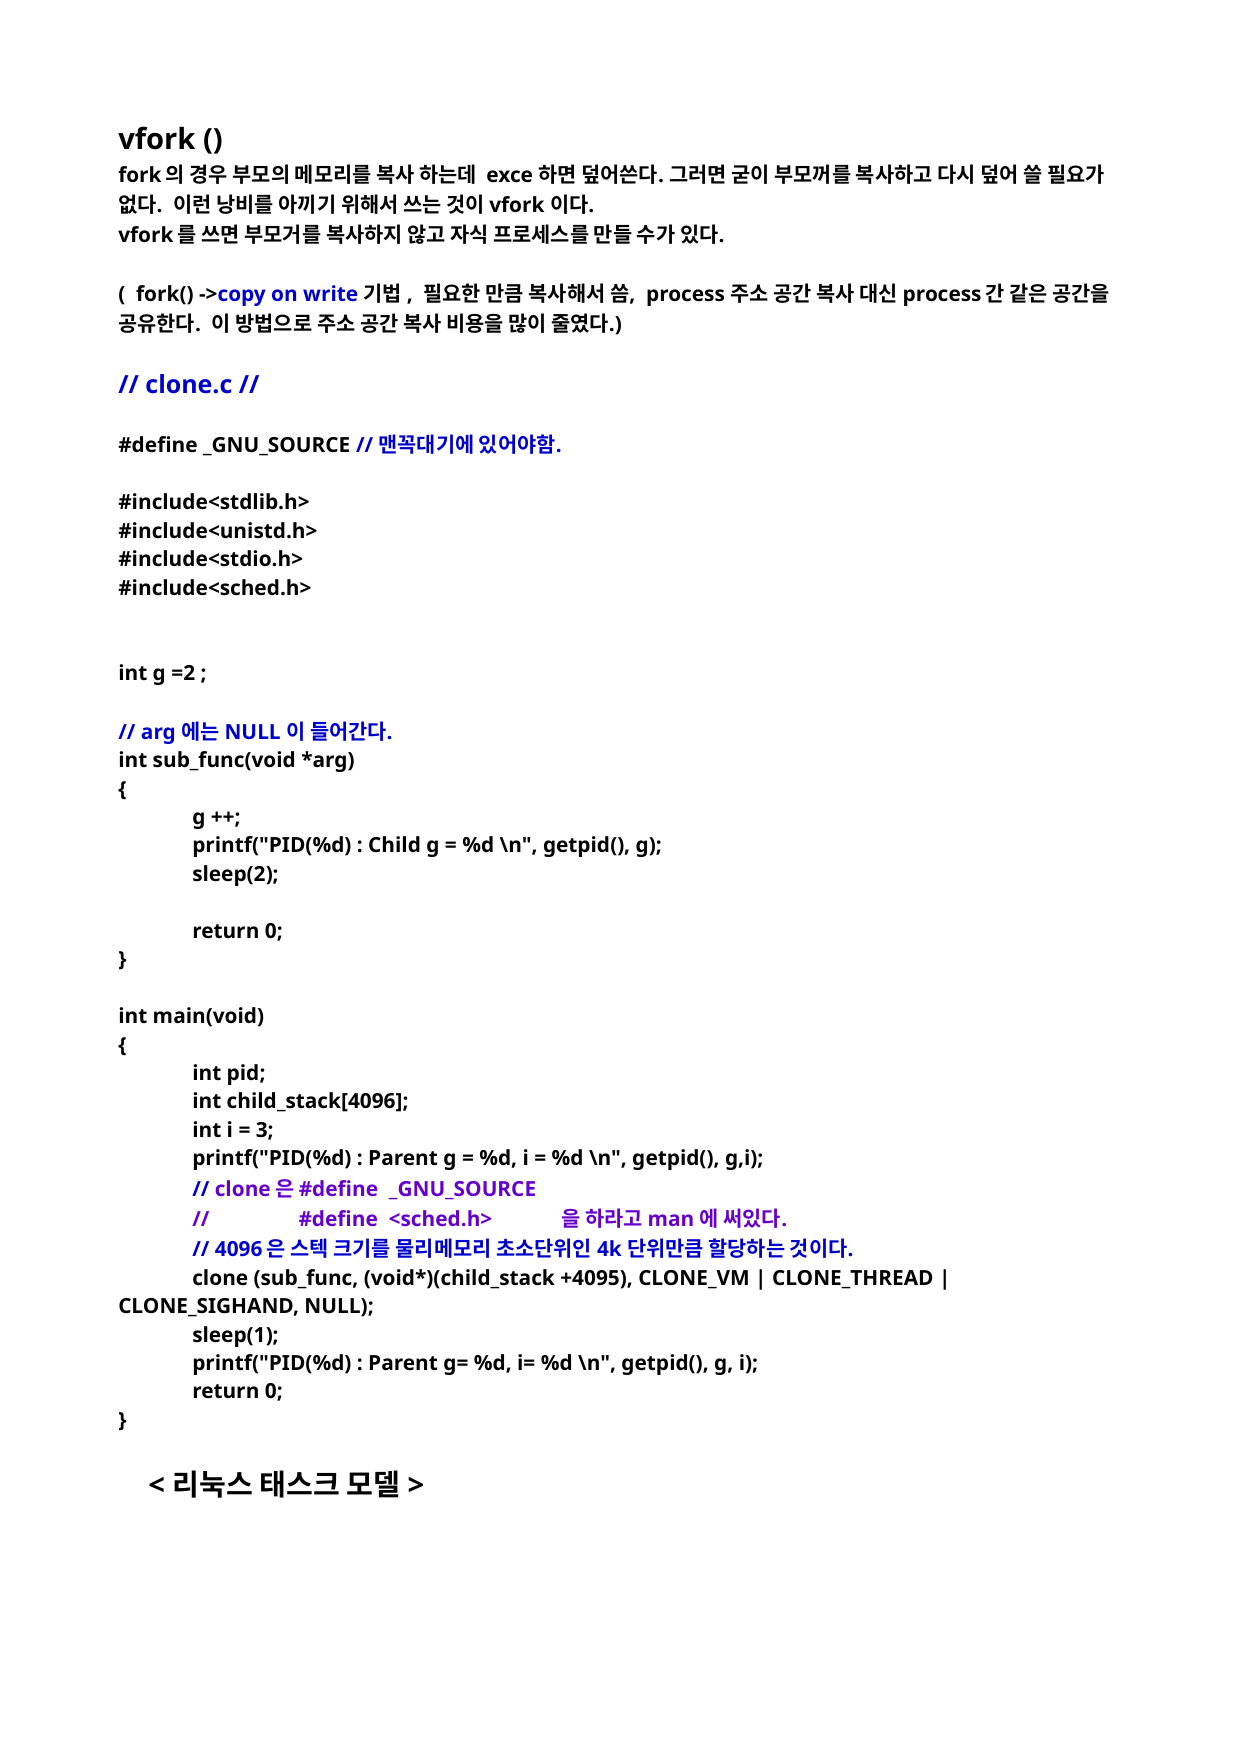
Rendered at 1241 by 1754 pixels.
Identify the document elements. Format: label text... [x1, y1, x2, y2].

text int i = 3; [118, 1115, 1122, 1143]
text int main(void) [118, 1001, 1122, 1030]
text // clone.c // [118, 366, 1122, 400]
text clone (sub_func, (void*)(child_stack +4095), CLONE_VM | CLONE_THREAD |CLONE_SIGHAND, NULL); [118, 1263, 1122, 1320]
text #include<unistd.h> [118, 516, 1122, 544]
text int g =2 ; [118, 658, 1122, 687]
text vfork () [118, 118, 1122, 158]
text int child_stack[4096]; [118, 1087, 1122, 1115]
text #define _GNU_SOURCE // 맨꼭대기에 있어야함. [118, 429, 1122, 459]
text int pid; [118, 1058, 1122, 1087]
text g ++; [118, 802, 1122, 831]
text int sub_func(void *arg) [118, 745, 1122, 774]
text #include<stdlib.h> [118, 487, 1122, 516]
text printf("PID(%d) : Child g = %d \n", getpid(), g); [118, 831, 1122, 859]
text fork의 경우 부모의 메모리를 복사 하는데 exce 하면 덮어쓴다. 그러면 굳이 부모꺼를 복사하고 다시 덮어 쓸 필요가 없다. 이런 낭비를 아끼기 위해서 쓰는 것이 vfork 이다. [118, 158, 1122, 218]
text // #define <sched.h> 을 하라고 man 에 써있다. [118, 1202, 1122, 1232]
text sleep(1); [118, 1320, 1122, 1348]
text return 0; [118, 1377, 1122, 1405]
text // clone은 #define _GNU_SOURCE [118, 1172, 1122, 1202]
text printf("PID(%d) : Parent g = %d, i = %d \n", getpid(), g,i); [118, 1143, 1122, 1172]
text } [118, 1405, 1122, 1433]
text { [118, 774, 1122, 802]
text // 4096은 스텍 크기를 물리메모리 초소단위인 4k 단위만큼 할당하는 것이다. [118, 1232, 1122, 1263]
text < 리눅스 태스크 모델 > [118, 1462, 1122, 1504]
text } [118, 944, 1122, 973]
text // arg 에는 NULL 이 들어간다. [118, 715, 1122, 745]
text ( fork() ->copy on write 기법 , 필요한 만큼 복사해서 씀, process 주소 공간 복사 대신 process간 같은 공간을 공유한다. 이 방법으로 주소 공간 복사 비용을 많이 줄였다.) [118, 277, 1122, 338]
text vfork를 쓰면 부모거를 복사하지 않고 자식 프로세스를 만들 수가 있다. [118, 218, 1122, 249]
text #include<stdio.h> [118, 544, 1122, 573]
text return 0; [118, 916, 1122, 944]
text printf("PID(%d) : Parent g= %d, i= %d \n", getpid(), g, i); [118, 1348, 1122, 1377]
text sleep(2); [118, 859, 1122, 887]
text #include<sched.h> [118, 573, 1122, 601]
text { [118, 1030, 1122, 1058]
